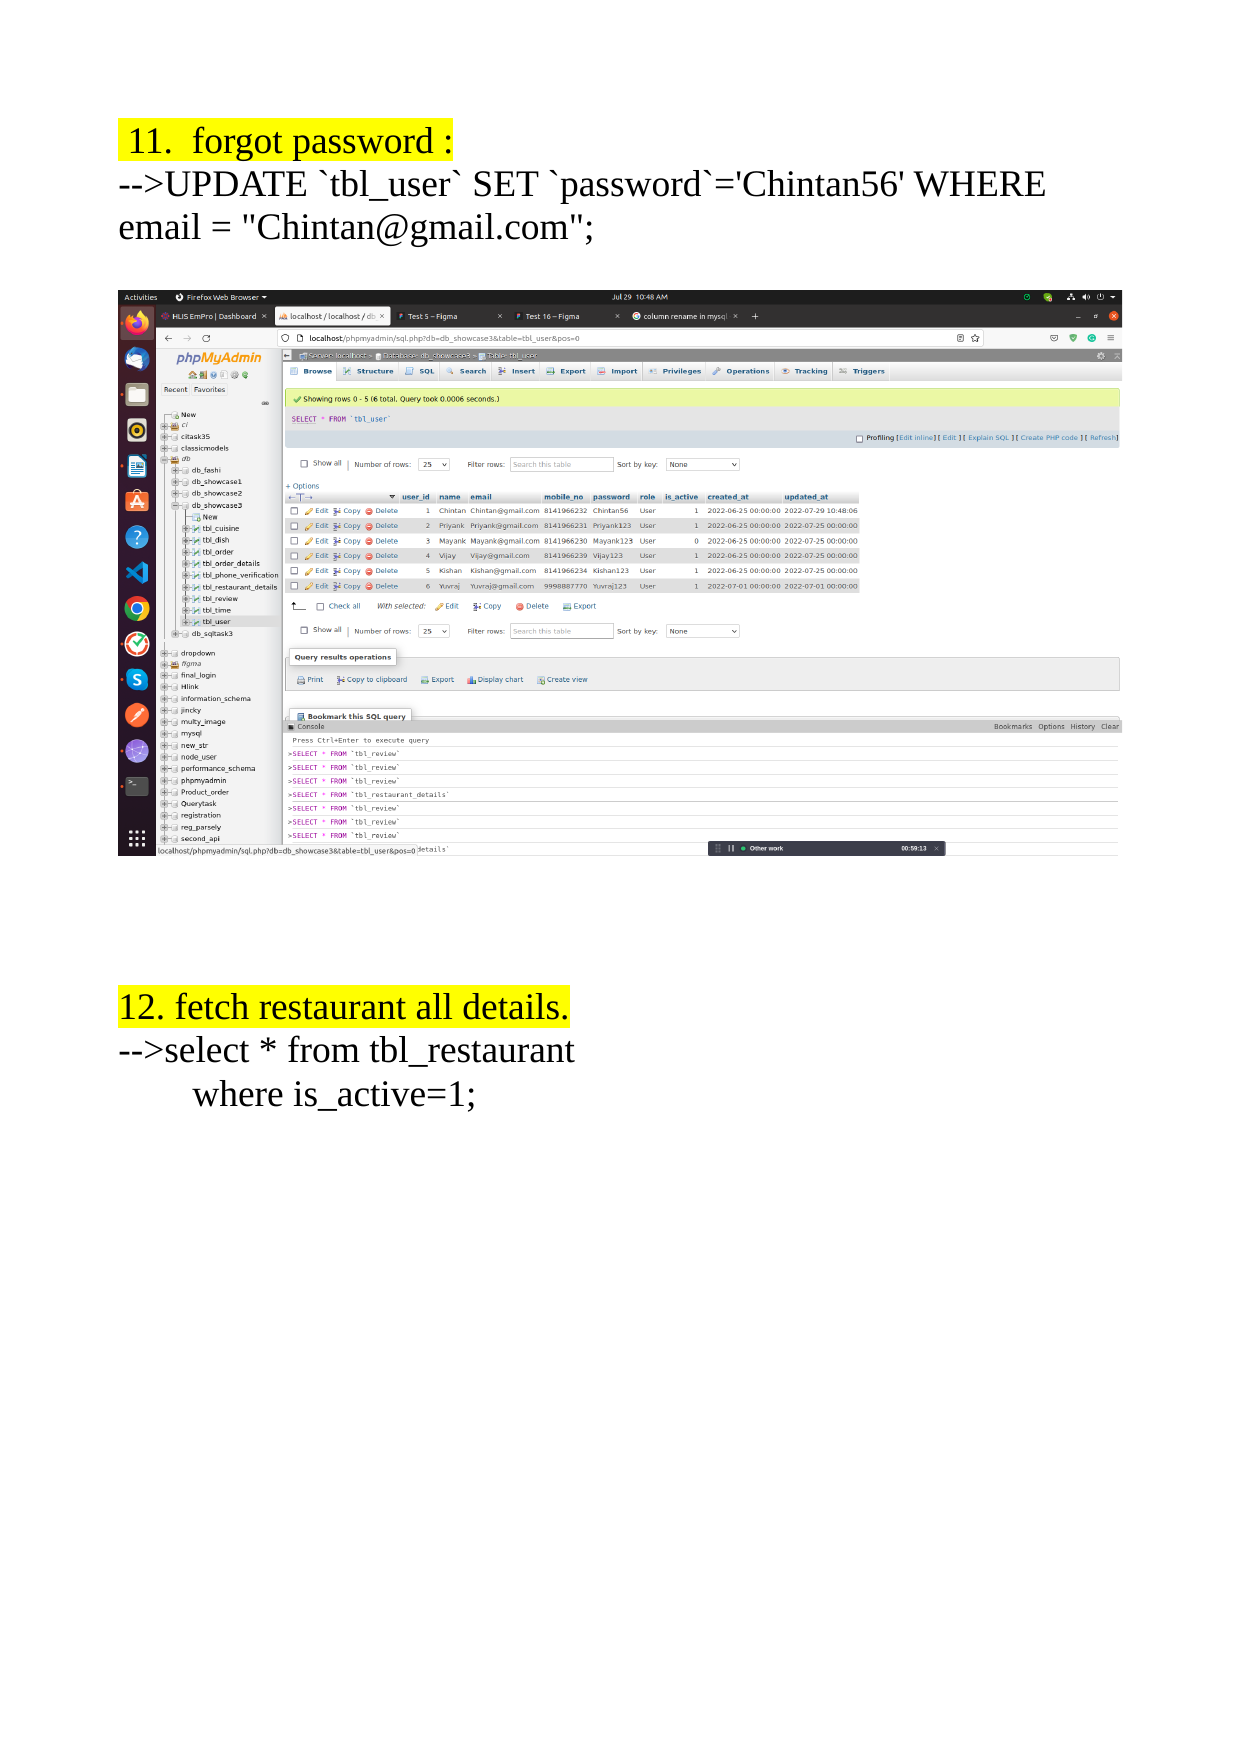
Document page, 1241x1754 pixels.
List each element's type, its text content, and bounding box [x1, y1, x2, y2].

text 12. fetch restaurant all details. [118, 985, 1122, 1028]
picture [118, 290, 1123, 856]
text -->select * from tbl_restaurant [118, 1028, 1122, 1071]
text 11. forgot password : [118, 118, 1122, 161]
text -->UPDATE `tbl_user` SET `password`='Chintan56' WHERE email = "Chintan@gmail.com"; [118, 161, 1122, 247]
text where is_active=1; [118, 1071, 1122, 1114]
